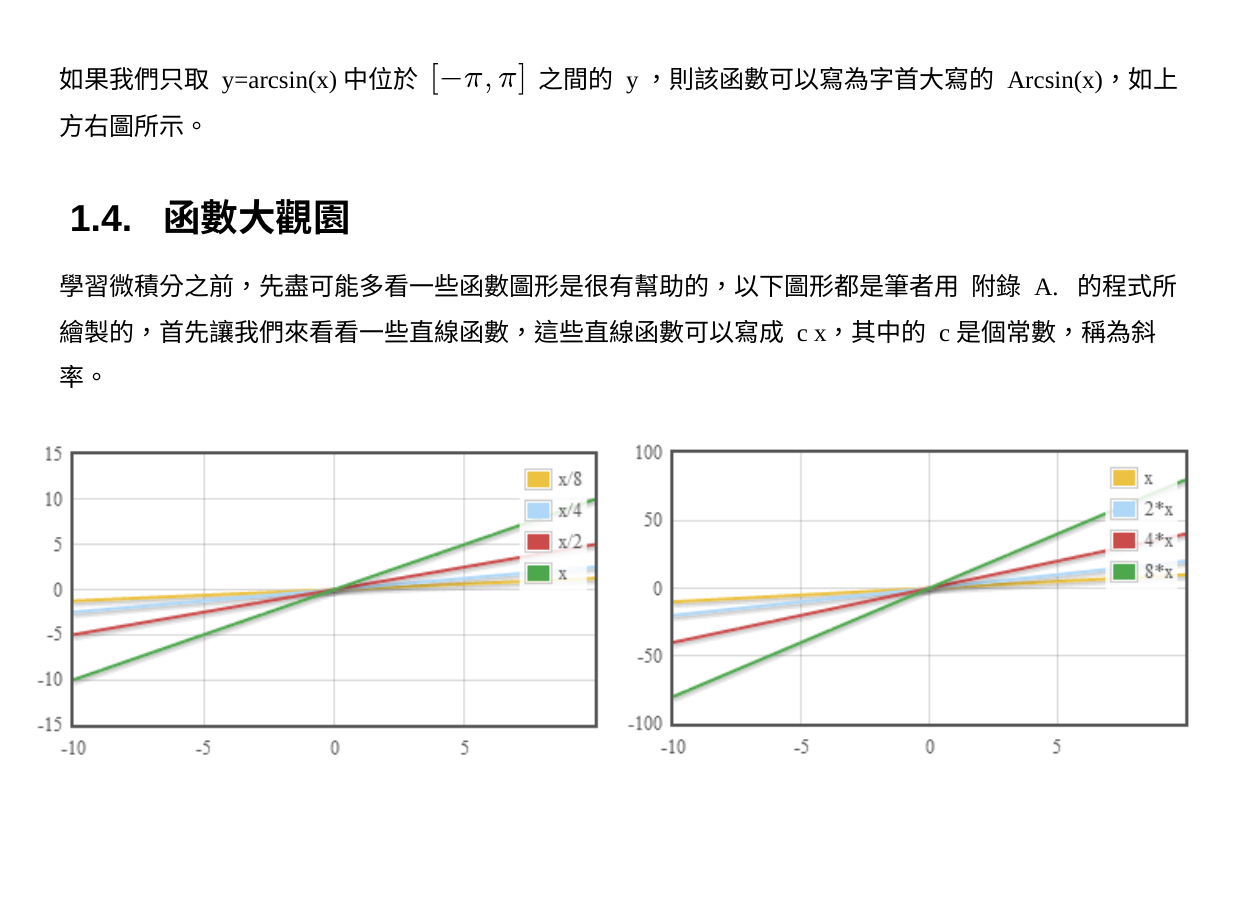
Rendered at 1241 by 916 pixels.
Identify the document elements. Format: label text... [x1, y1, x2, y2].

text 如果我們只取 y=arcsin(x) 中位於 之間的 y ，則該函數可以寫為字首大寫的 Arcsin(x)，如上方右圖所示。 [59, 59, 1181, 142]
picture [30, 439, 606, 758]
text 學習微積分之前，先盡可能多看一些函數圖形是很有幫助的，以下圖形都是筆者用 附錄 A. 的程式所繪製的，首先讓我們來看看一些直線函數，這些直線函數可以寫成 c x，其中的 c 是個常數，稱為斜率。 [59, 267, 1181, 394]
picture [622, 439, 1198, 760]
subtitle 函數大觀園 [59, 188, 1181, 243]
